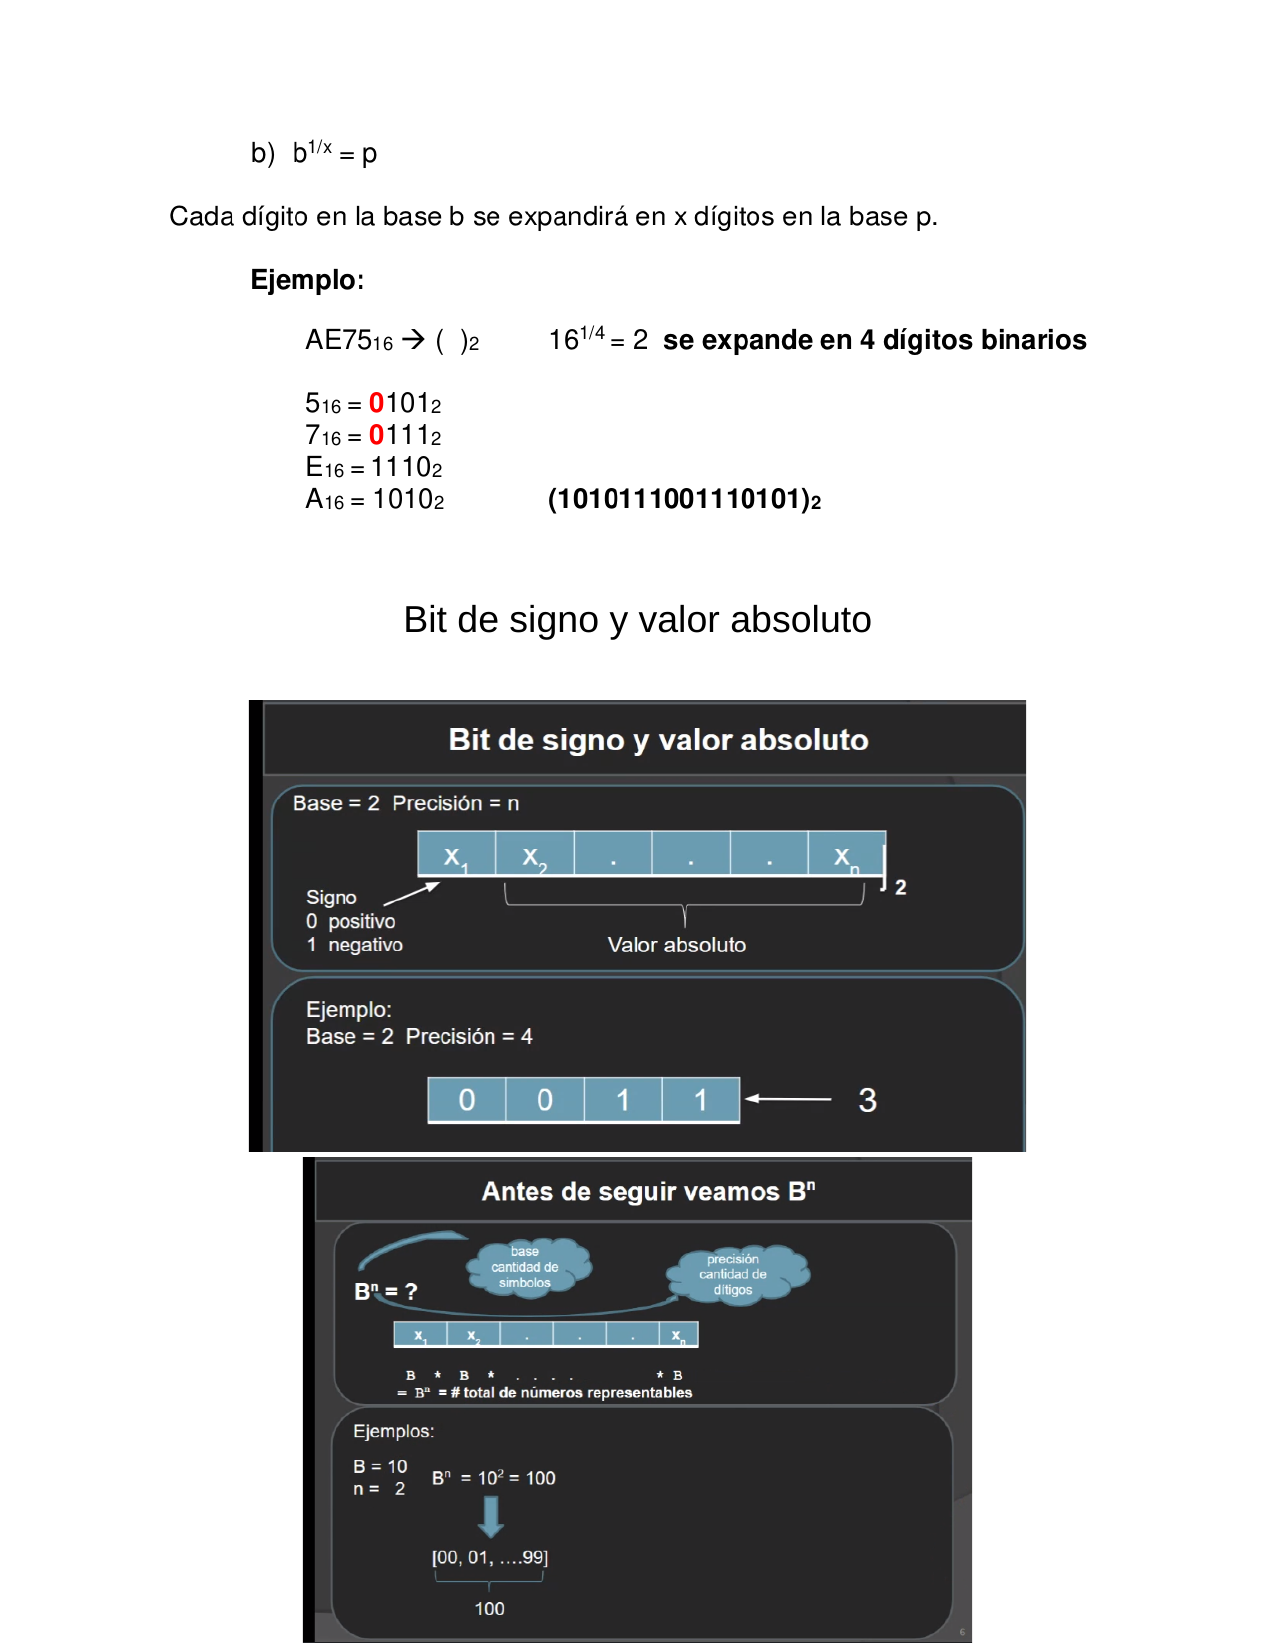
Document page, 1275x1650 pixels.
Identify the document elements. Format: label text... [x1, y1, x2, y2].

picture [302, 1157, 973, 1643]
picture [102, 125, 1142, 304]
picture [248, 700, 1027, 1152]
subtitle Bit de signo y valor absoluto [118, 597, 1157, 640]
picture [97, 317, 1137, 544]
